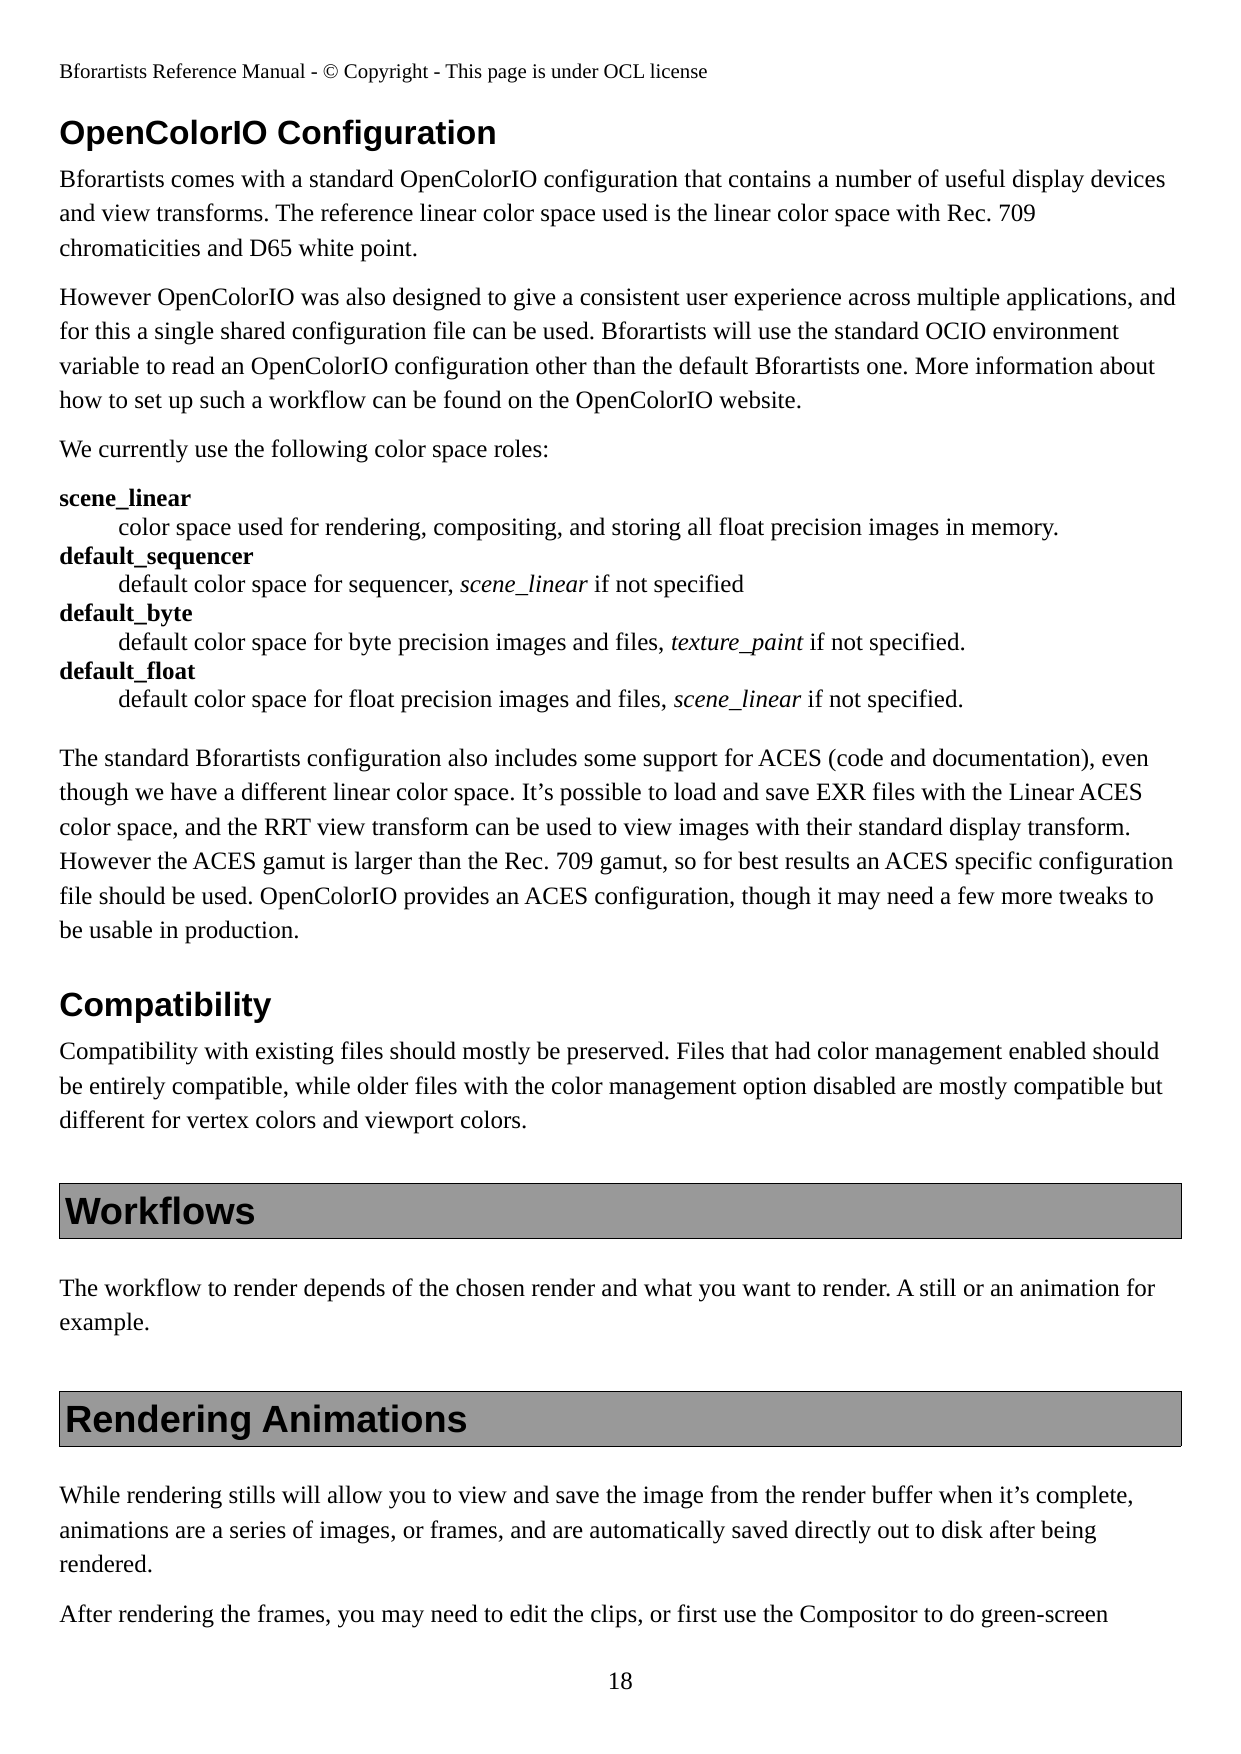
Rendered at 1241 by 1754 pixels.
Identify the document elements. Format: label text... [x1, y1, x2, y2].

subtitle default_byte [59, 598, 1181, 627]
text The standard Bforartists configuration also includes some support for ACES (code and documentation), even though we have a different linear color space. It’s possible to load and save EXR files with the Linear ACES color space, and the RRT view transform can be used to view images with their standard display transform. However the ACES gamut is larger than the Rec. 709 gamut, so for best results an ACES specific configuration file should be used. OpenColorIO provides an ACES configuration, though it may need a few more tweaks to be usable in production. [59, 743, 1181, 944]
text After rendering the frames, you may need to edit the clips, or first use the Compositor to do green-screen [59, 1599, 1181, 1627]
list default color space for byte precision images and files, texture_paint if not specified. [118, 627, 1181, 656]
text The workflow to render depends of the chosen render and what you want to render. A still or an animation for example. [59, 1273, 1181, 1336]
table_header Workflows [60, 1184, 1181, 1238]
subtitle default_sequencer [59, 541, 1181, 569]
text However OpenColorIO was also designed to give a consistent user experience across multiple applications, and for this a single shared configuration file can be used. Bforartists will use the standard OCIO environment variable to read an OpenColorIO configuration other than the default Bforartists one. More information about how to set up such a workflow can be found on the OpenColorIO website. [59, 282, 1181, 414]
text Compatibility with existing files should mostly be preserved. Files that had color management enabled should be entirely compatible, while older files with the color management option disabled are mostly compatible but different for vertex colors and viewport colors. [59, 1036, 1181, 1134]
list color space used for rendering, compositing, and storing all float precision images in memory. [118, 512, 1181, 541]
subtitle Compatibility [59, 985, 1181, 1024]
list default color space for sequencer, scene_linear if not specified [118, 569, 1181, 598]
subtitle OpenColorIO Configuration [59, 113, 1181, 151]
table_header Rendering Animations [60, 1392, 1181, 1446]
text While rendering stills will allow you to view and save the image from the render buffer when it’s complete, animations are a series of images, or frames, and are automatically saved directly out to disk after being rendered. [59, 1481, 1181, 1578]
text Bforartists comes with a standard OpenColorIO configuration that contains a number of useful display devices and view transforms. The reference linear color space used is the linear color space with Rec. 709 chromaticities and D65 white point. [59, 164, 1181, 261]
list default color space for float precision images and files, scene_linear if not specified. [118, 684, 1181, 713]
subtitle default_float [59, 656, 1181, 684]
subtitle scene_linear [59, 483, 1181, 512]
text We currently use the following color space roles: [59, 434, 1181, 463]
